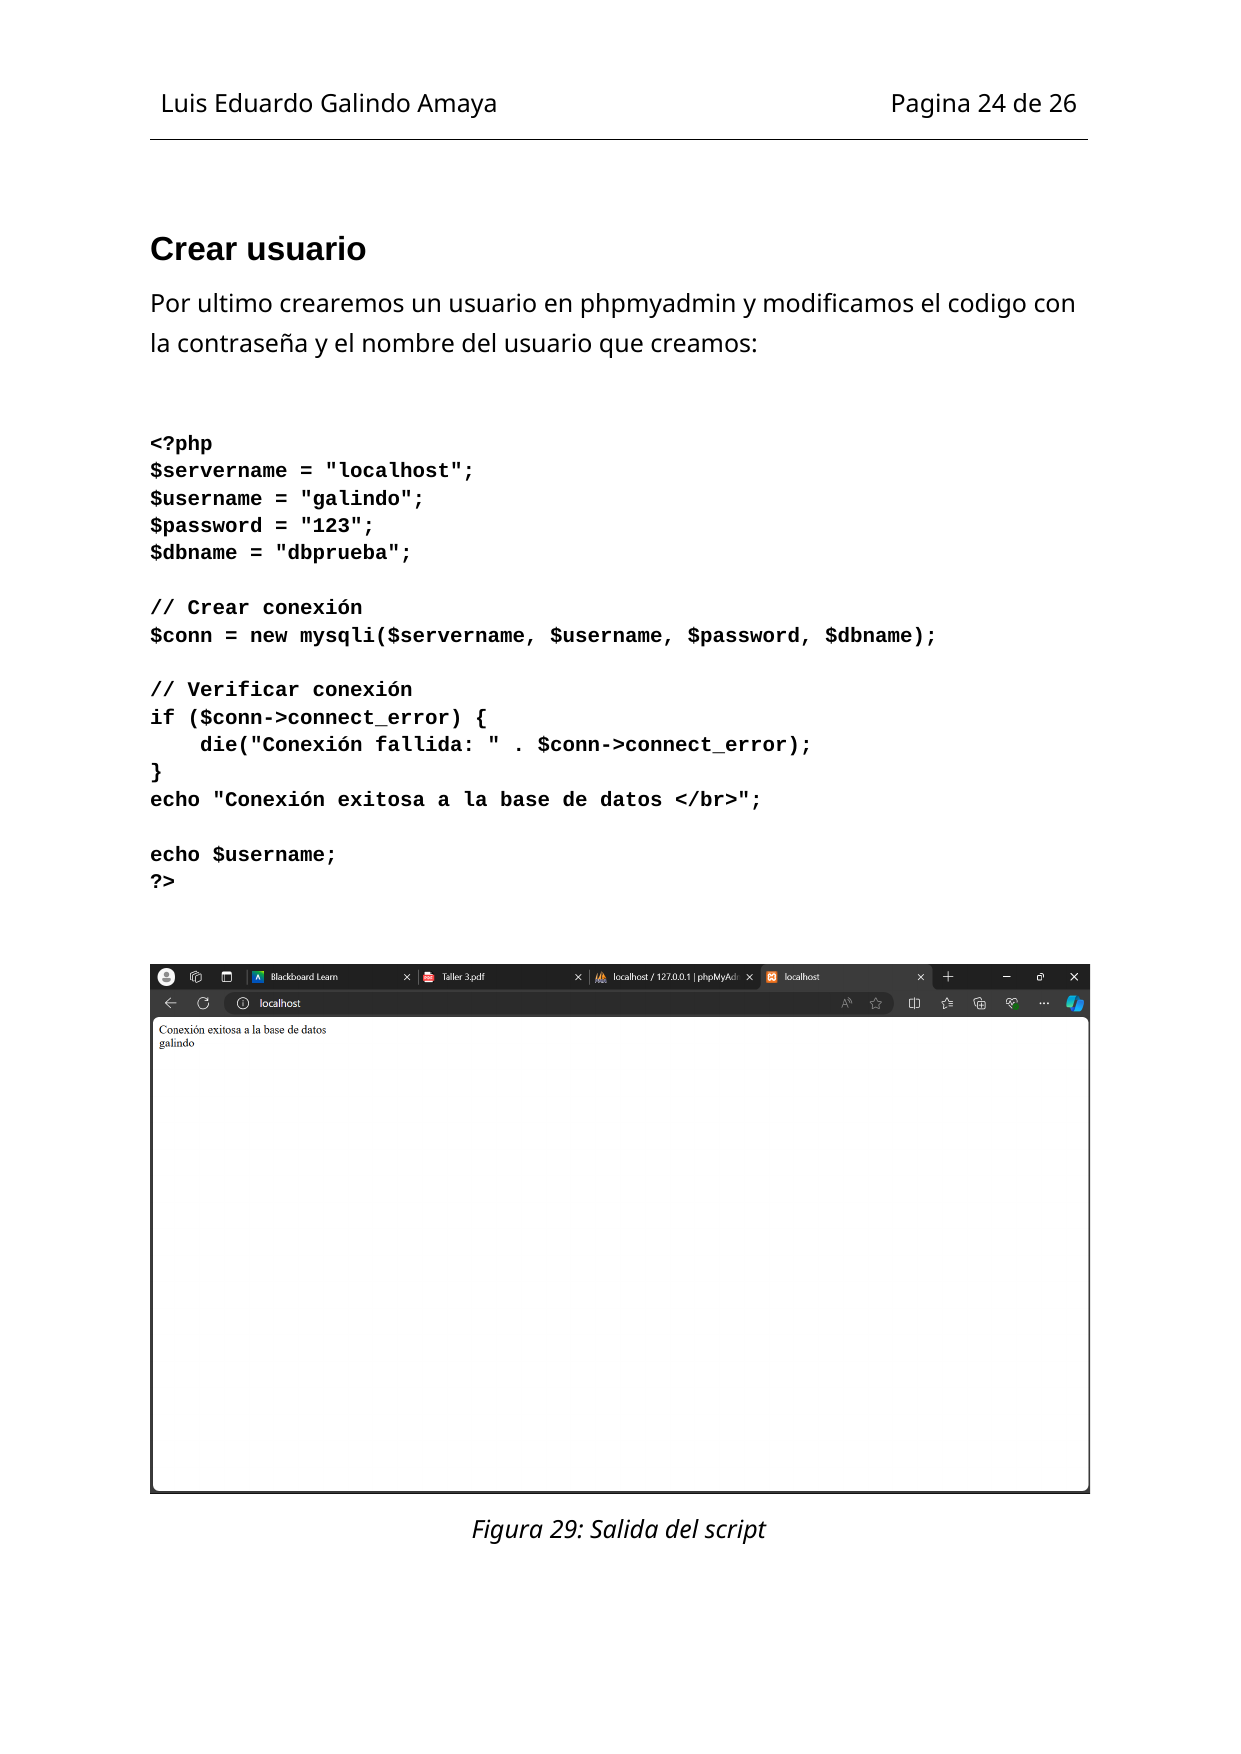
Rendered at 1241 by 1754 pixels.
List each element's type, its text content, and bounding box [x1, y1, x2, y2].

subtitle Crear usuario [150, 229, 1090, 267]
picture [150, 964, 1091, 1494]
text // Crear conexión [150, 597, 1090, 621]
text // Verificar conexión [150, 679, 1090, 703]
text <?php [150, 433, 1090, 456]
text $conn = new mysqli($servername, $username, $password, $dbname); [150, 624, 1090, 648]
text } [150, 762, 1090, 785]
text echo "Conexión exitosa a la base de datos </br>"; [150, 789, 1090, 813]
text $password = "123"; [150, 515, 1090, 539]
text Figura 29: Salida del script [150, 1494, 1090, 1546]
text die("Conexión fallida: " . $conn->connect_error); [150, 734, 1090, 758]
text Por ultimo crearemos un usuario en phpmyadmin y modificamos el codigo con la contraseña y el nombre del usuario que creamos: [150, 286, 1090, 359]
text $dbname = "dbprueba"; [150, 542, 1090, 566]
text if ($conn->connect_error) { [150, 707, 1090, 730]
text $servername = "localhost"; [150, 460, 1090, 484]
text echo $username; [150, 844, 1090, 867]
text ?> [150, 871, 1090, 895]
text $username = "galindo"; [150, 488, 1090, 511]
